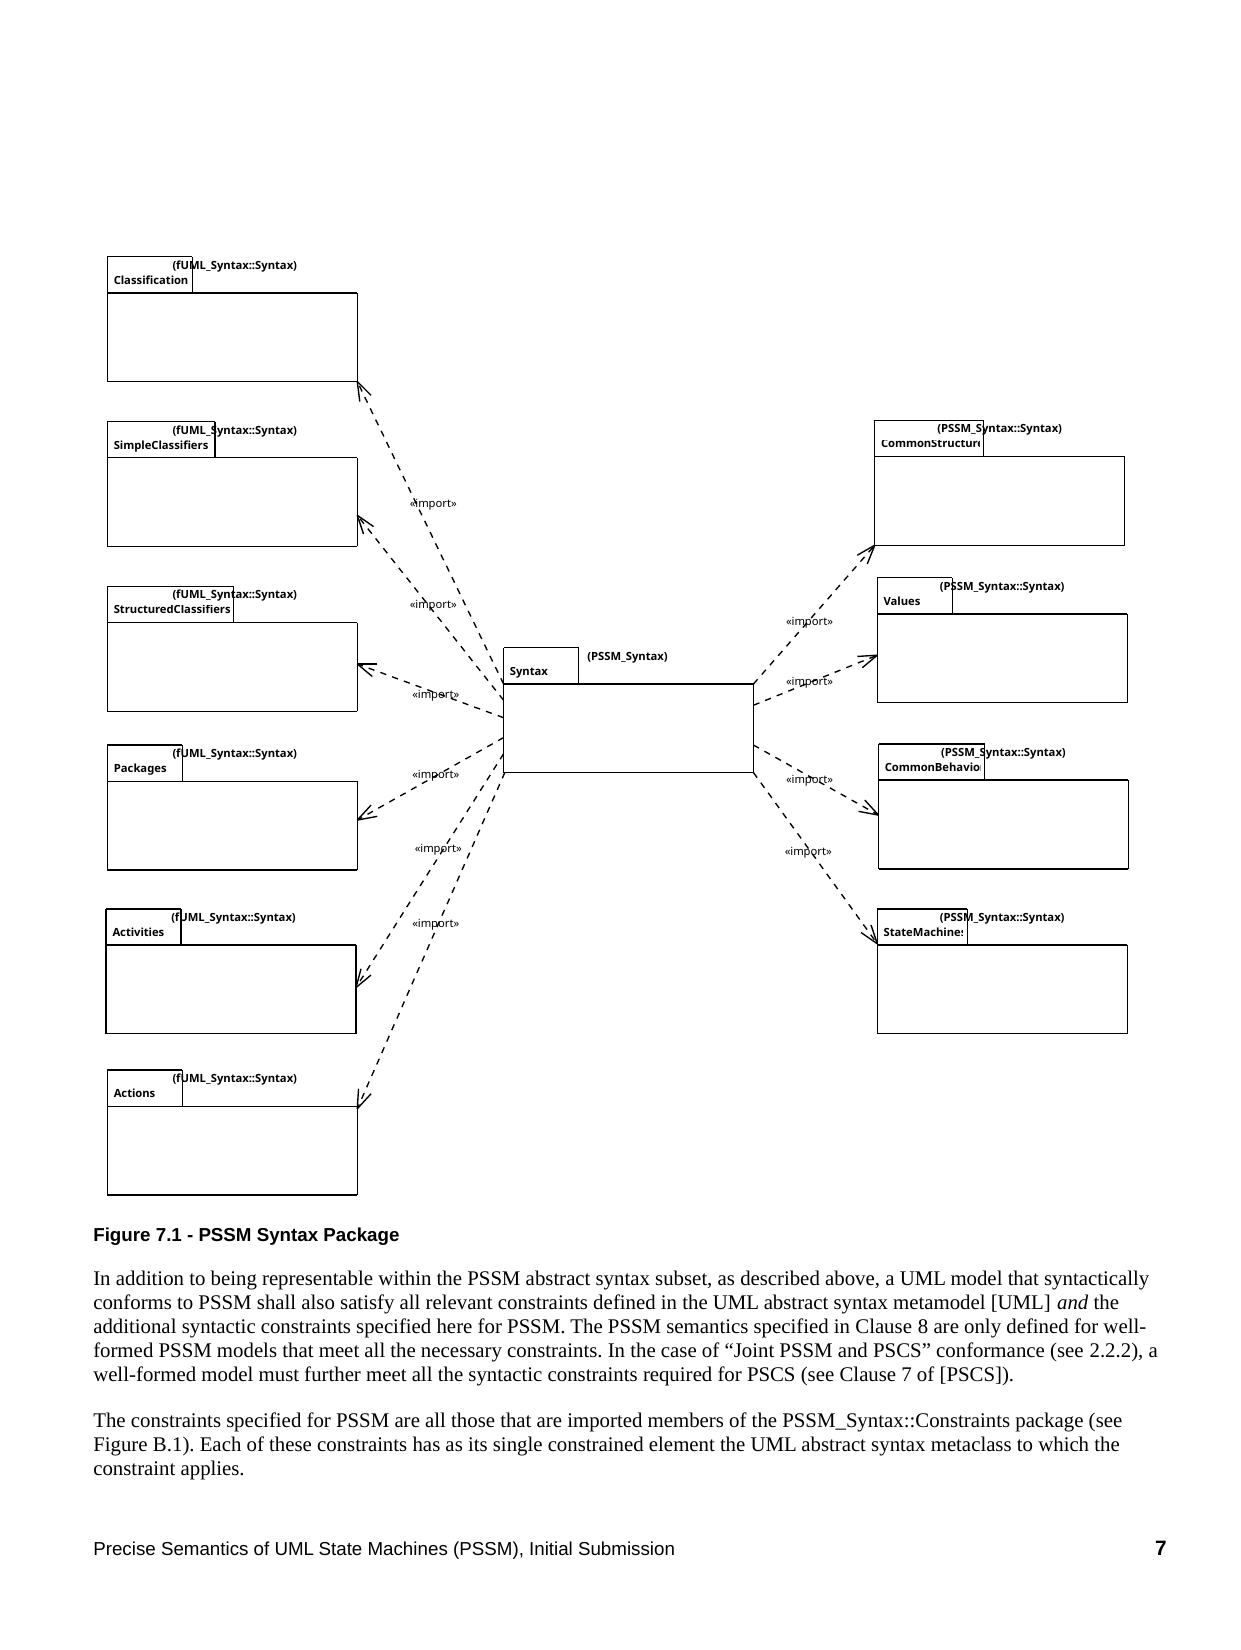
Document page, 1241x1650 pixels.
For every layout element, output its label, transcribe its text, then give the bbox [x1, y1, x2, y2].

text In addition to being representable within the PSSM abstract syntax subset, as described above, a UML model that syntactically conforms to PSSM shall also satisfy all relevant constraints defined in the UML abstract syntax metamodel [UML] and the additional syntactic constraints specified here for PSSM. The PSSM semantics specified in Clause 8 are only defined for well-formed PSSM models that meet all the necessary constraints. In the case of “Joint PSSM and PSCS” conformance (see 2.2.2), a well-formed model must further meet all the syntactic constraints required for PSCS (see Clause 7 of [PSCS]). [93, 231, 1164, 1224]
text In addition to being representable within the PSSM abstract syntax subset, as described above, a UML model that syntactically conforms to PSSM shall also satisfy all relevant constraints defined in the UML abstract syntax metamodel [UML] and the additional syntactic constraints specified here for PSSM. The PSSM semantics specified in Clause 8 are only defined for well-formed PSSM models that meet all the necessary constraints. In the case of “Joint PSSM and PSCS” conformance (see 2.2.2), a well-formed model must further meet all the syntactic constraints required for PSCS (see Clause 7 of [PSCS]). [93, 1245, 1164, 1386]
text Figure 7.1 - PSSM Syntax Package [93, 1224, 1164, 1245]
text The constraints specified for PSSM are all those that are imported members of the PSSM_Syntax::Constraints package (see Figure B.1). Each of these constraints has as its single constrained element the UML abstract syntax metaclass to which the constraint applies. [93, 1407, 1164, 1480]
